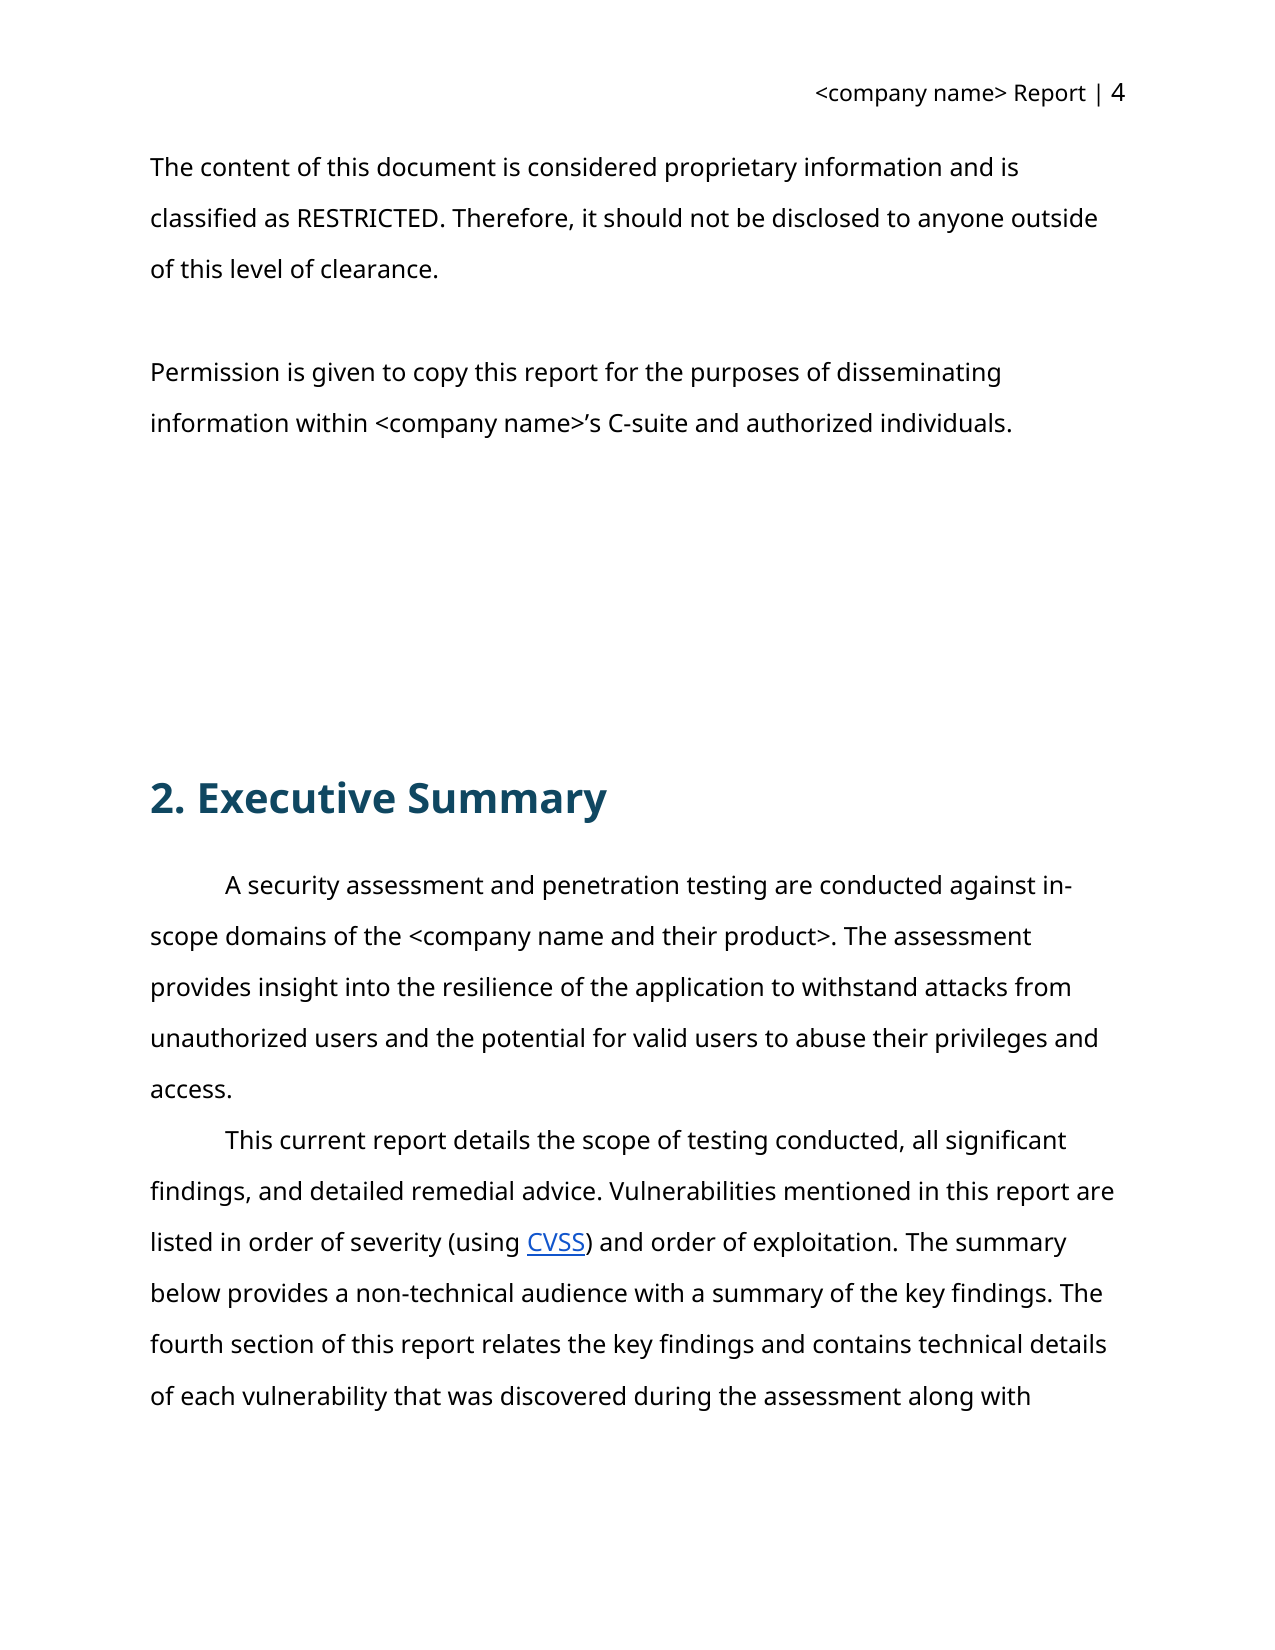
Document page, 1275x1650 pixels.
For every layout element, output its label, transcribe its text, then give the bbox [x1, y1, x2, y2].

text The content of this document is considered proprietary information and is classified as RESTRICTED. Therefore, it should not be disclosed to anyone outside of this level of clearance. [150, 150, 1125, 286]
subtitle 2. Executive Summary [150, 768, 1125, 825]
text A security assessment and penetration testing are conducted against in-scope domains of the <company name and their product>. The assessment provides insight into the resilience of the application to withstand attacks from unauthorized users and the potential for valid users to abuse their privileges and access. [150, 868, 1125, 1106]
text Permission is given to copy this report for the purposes of disseminating information within <company name>’s C-suite and authorized individuals. [150, 354, 1125, 439]
text This current report details the scope of testing conducted, all significant findings, and detailed remedial advice. Vulnerabilities mentioned in this report are listed in order of severity (using CVSS) and order of exploitation. The summary below provides a non-technical audience with a summary of the key findings. The fourth section of this report relates the key findings and contains technical details of each vulnerability that was discovered during the assessment along with [150, 1123, 1125, 1412]
